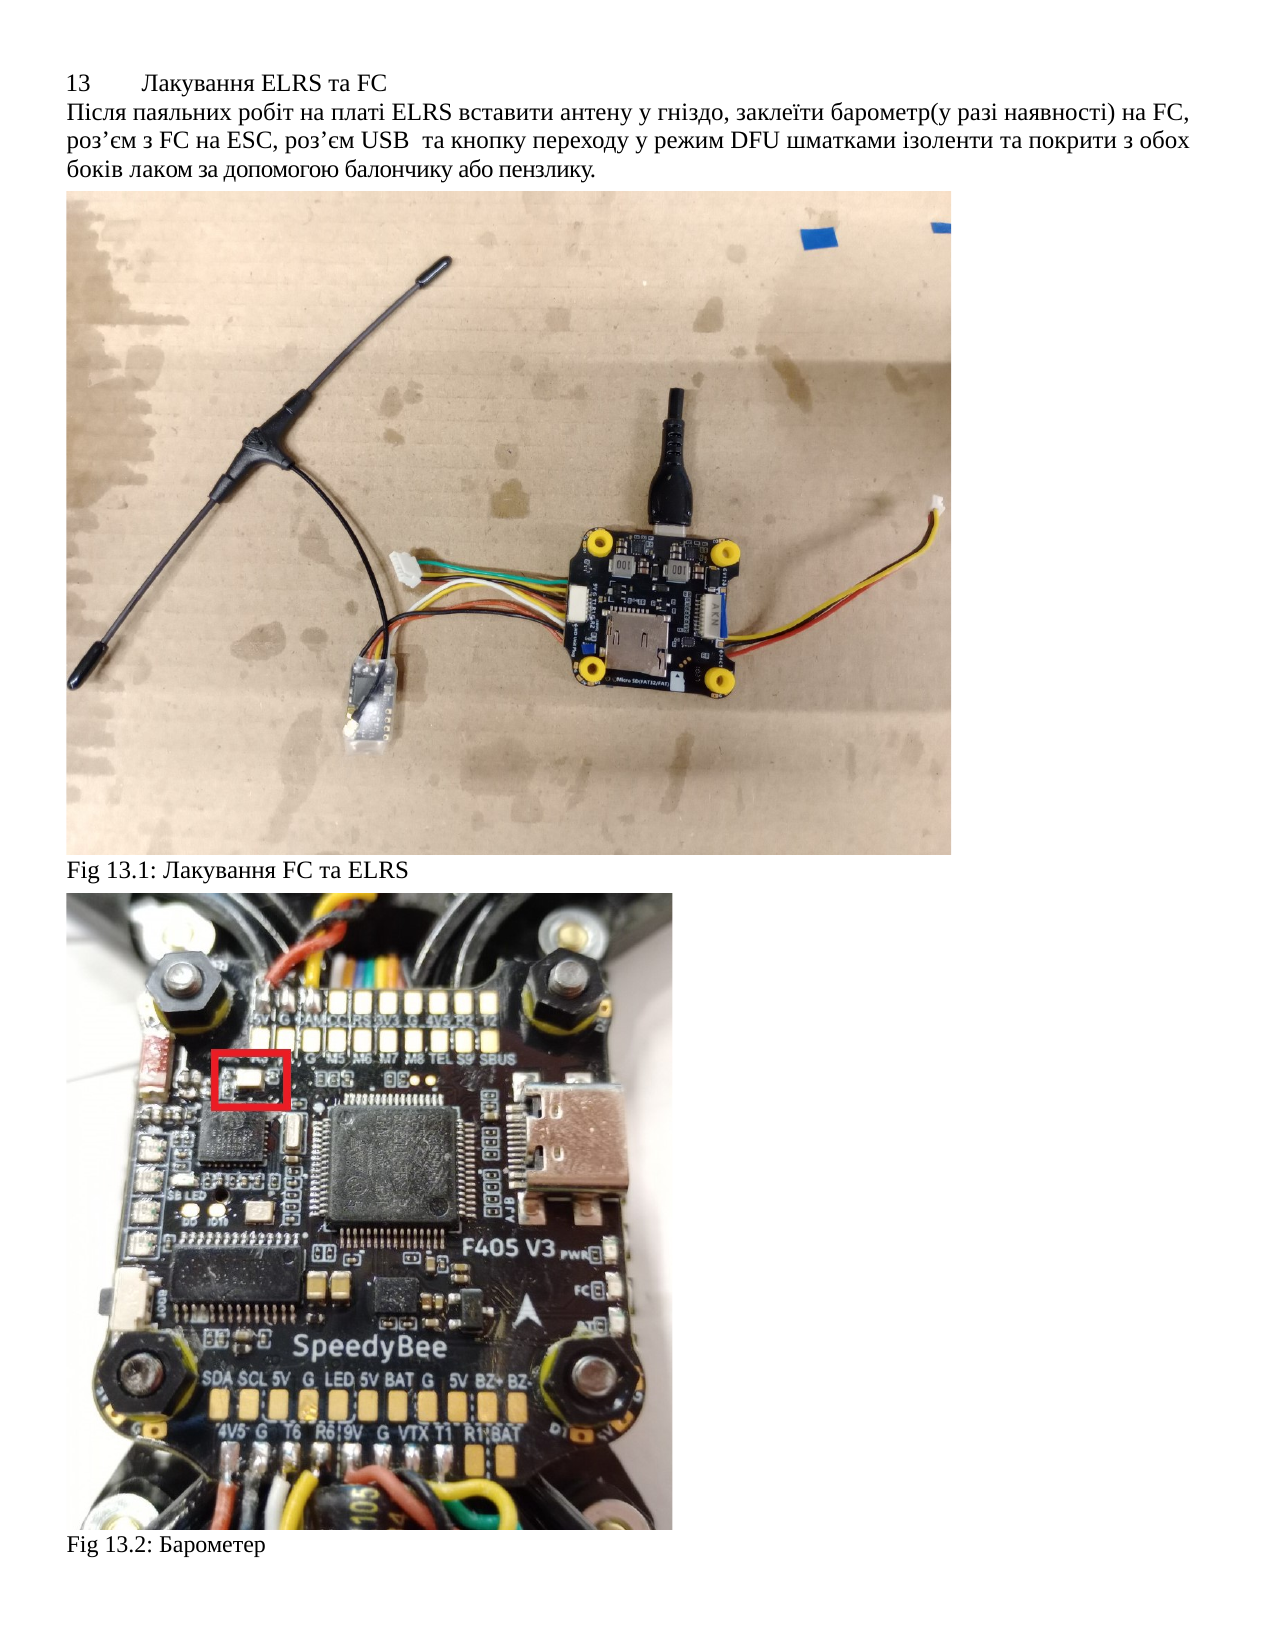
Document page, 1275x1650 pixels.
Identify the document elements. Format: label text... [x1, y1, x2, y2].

text Fig 13.2: Барометер [66, 884, 1191, 1558]
picture [66, 191, 952, 855]
list Лакування ELRS та FC [65, 68, 1193, 97]
picture [66, 893, 673, 1530]
text Fig 13.1: Лакування FC та ELRS [66, 183, 1191, 884]
list Після паяльних робіт на платі ELRS вставити антену у гніздо, заклеїти барометр(у разі наявності) на FC, роз’єм з FC на ESC, роз’єм USB та кнопку переходу у режим DFU шматками ізоленти та покрити з обох боків лаком за допомогою балончику або пензлику. [65, 97, 1193, 183]
